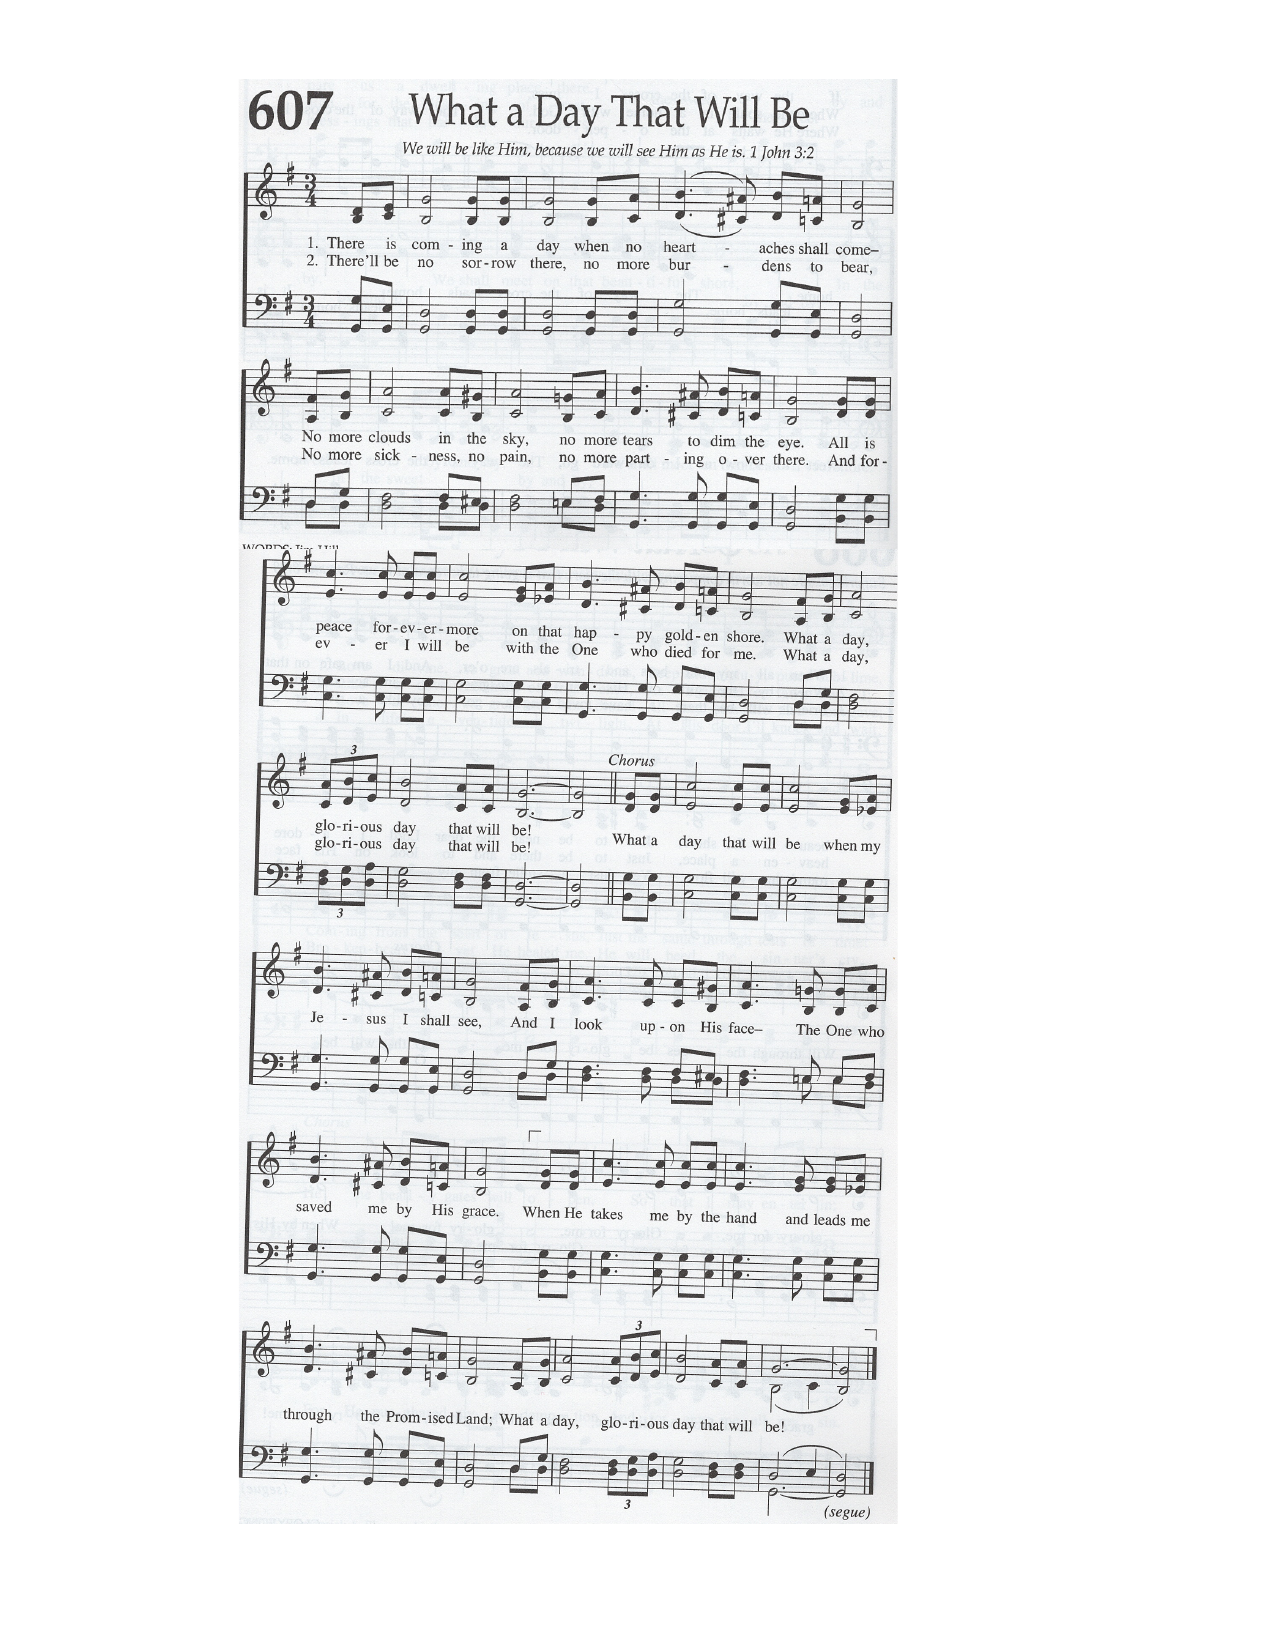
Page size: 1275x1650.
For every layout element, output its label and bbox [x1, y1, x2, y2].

picture [238, 481, 898, 1352]
